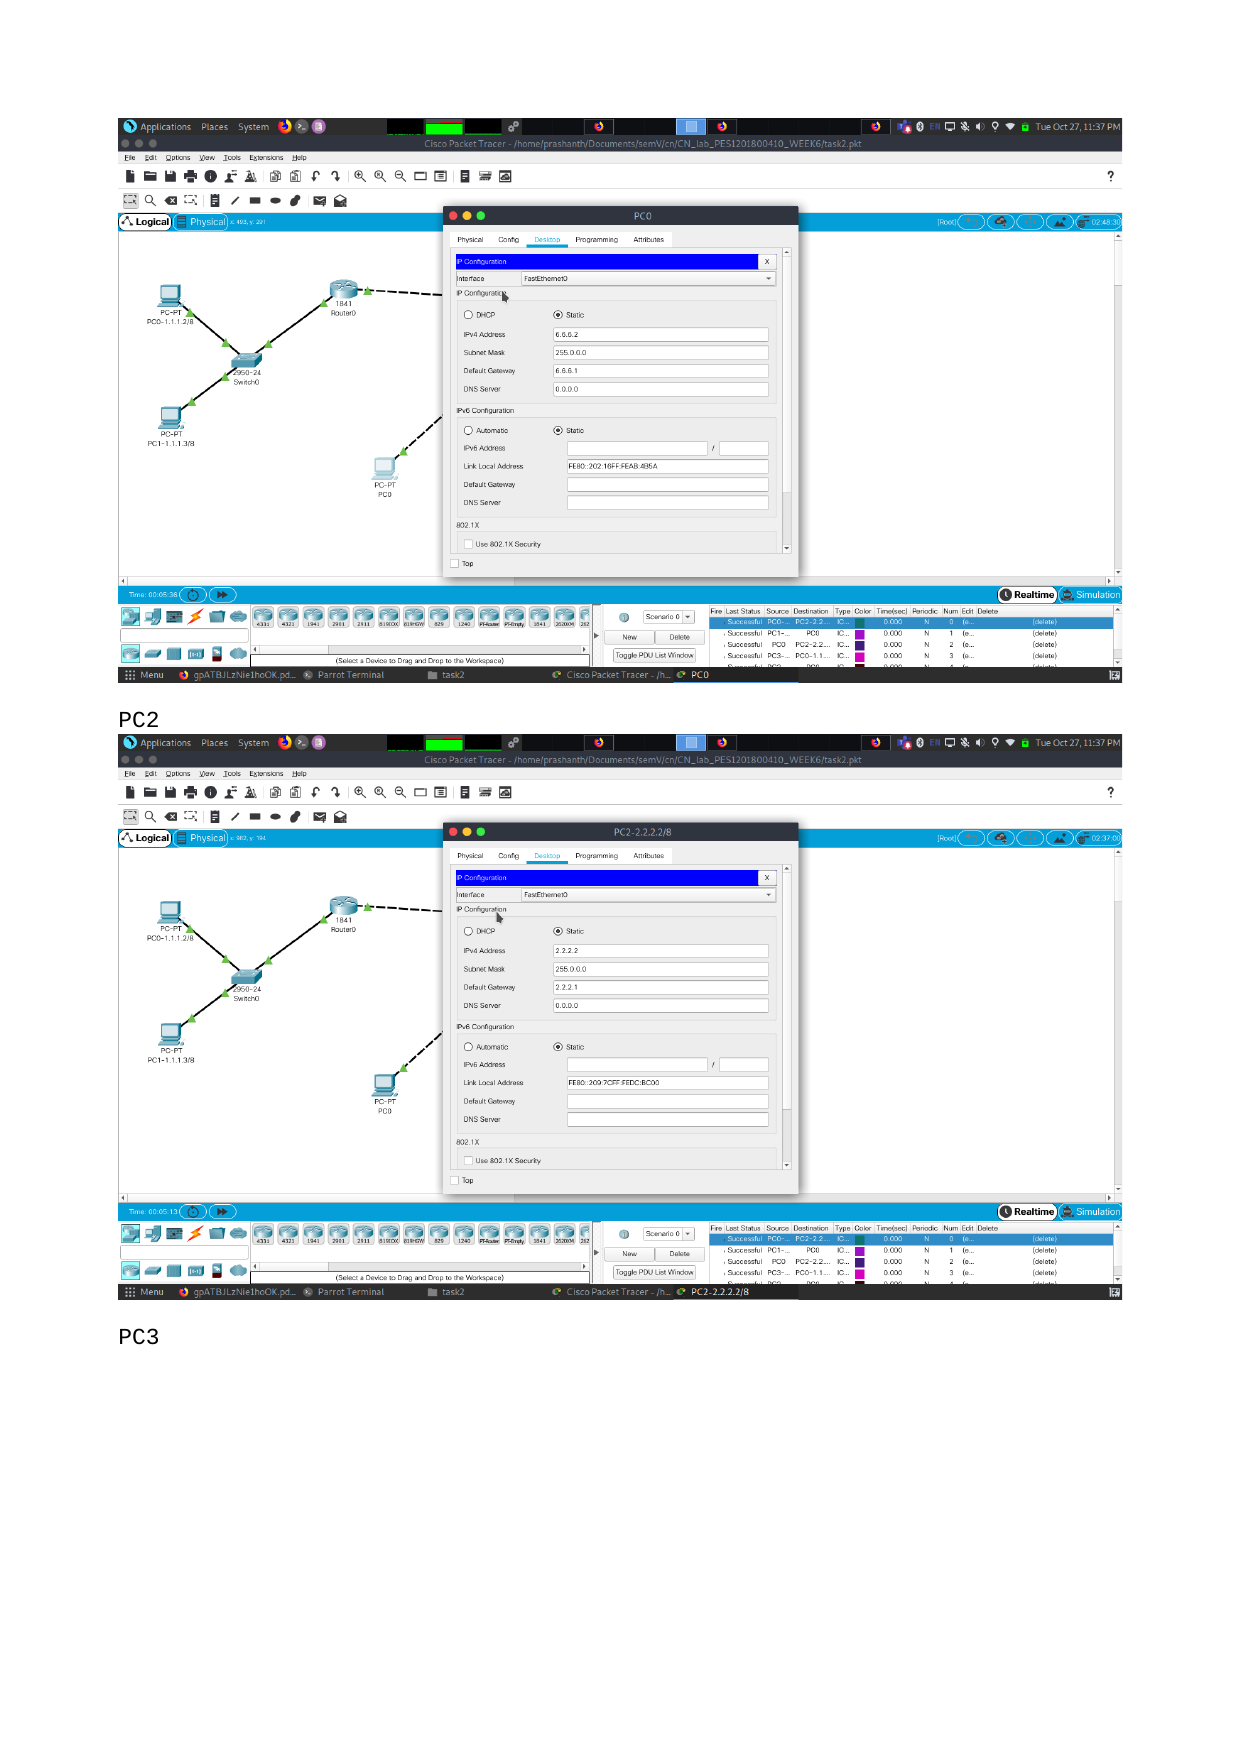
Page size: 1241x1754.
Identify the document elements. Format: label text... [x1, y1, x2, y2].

picture [1064, 1207, 1073, 1216]
picture [996, 217, 1006, 226]
picture [1078, 221, 1084, 229]
picture [1062, 596, 1073, 600]
picture [996, 833, 1006, 843]
text PC3 [118, 1325, 1122, 1351]
picture [118, 734, 1123, 1300]
text PC2 [118, 709, 1122, 734]
picture [118, 118, 1123, 683]
